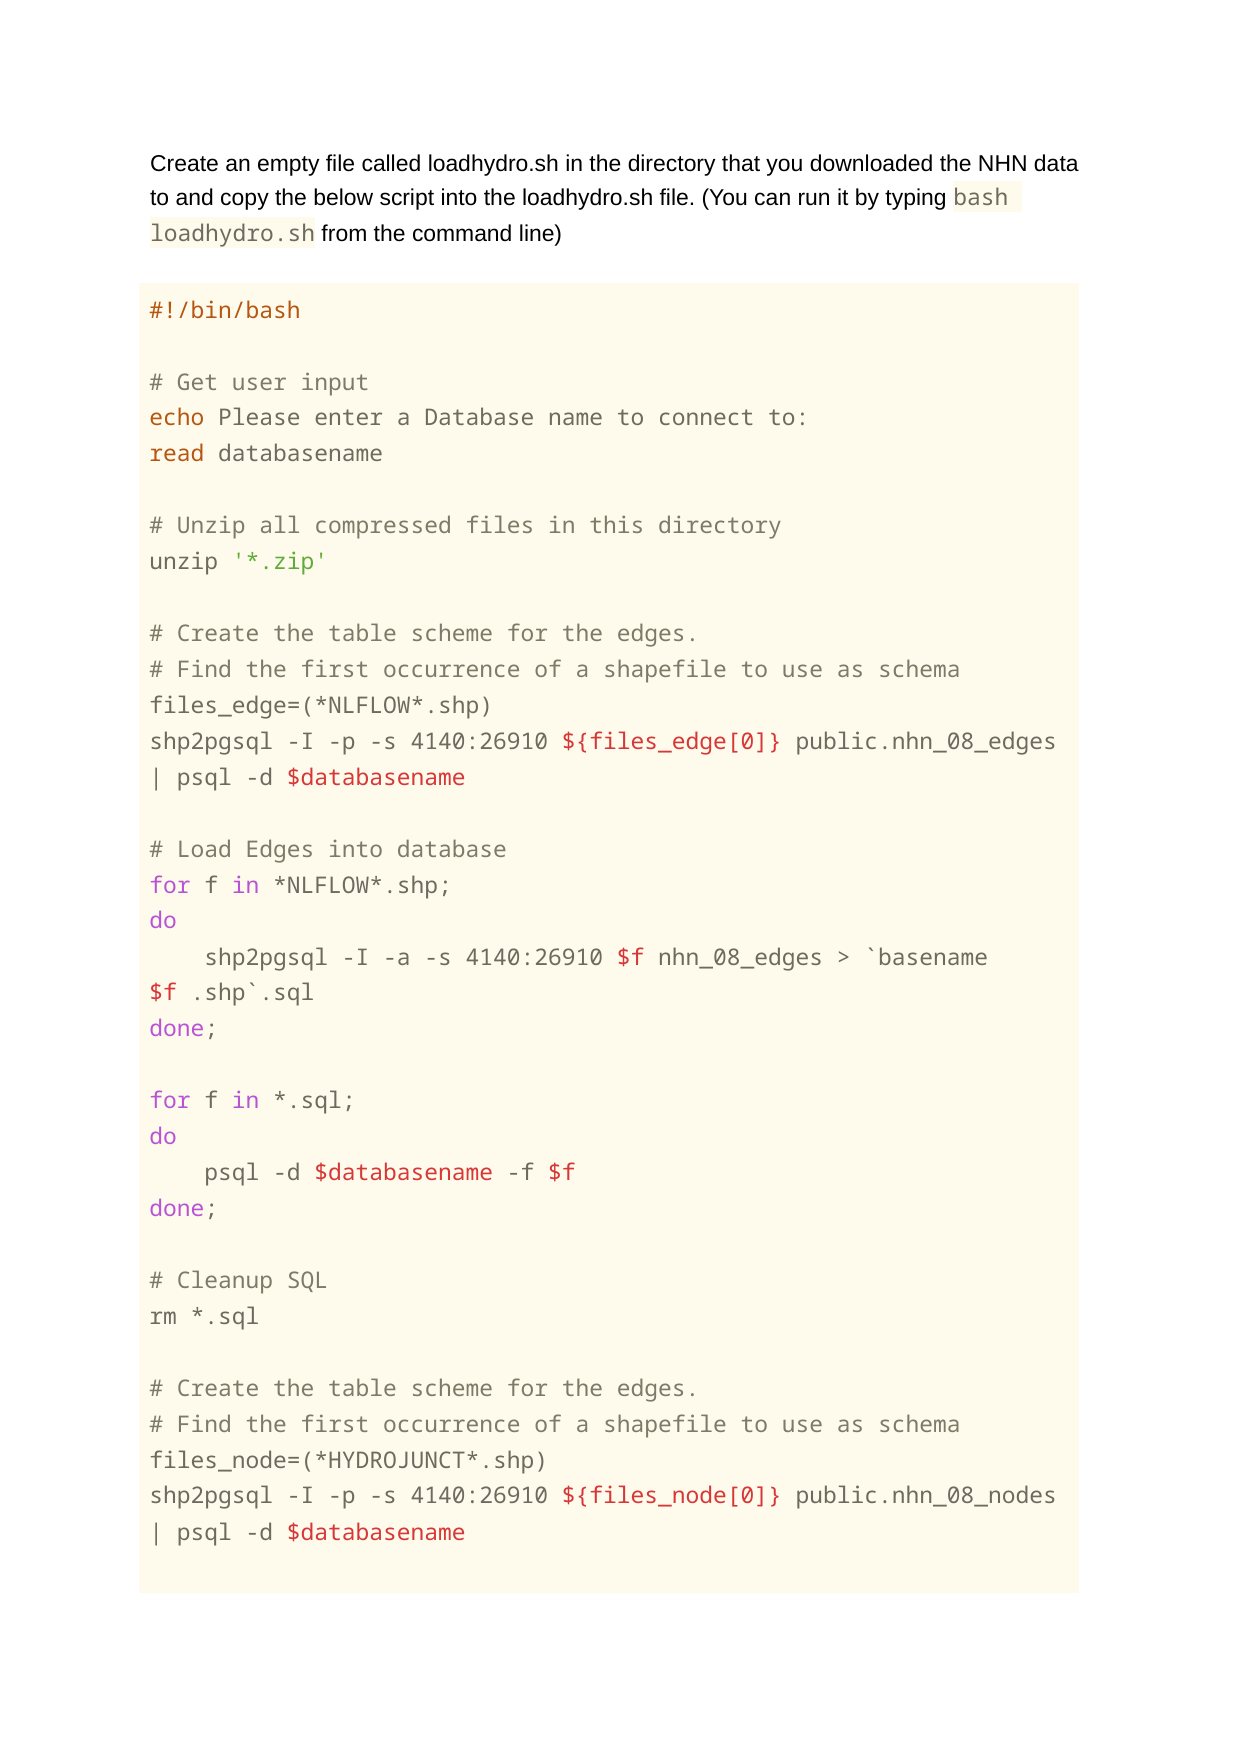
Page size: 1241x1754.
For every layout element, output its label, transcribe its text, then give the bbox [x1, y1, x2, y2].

table_header #!/bin/bash # Get user input echo Please enter a Database name to connect to: read databasename # Unzip all compressed files in this directory unzip '*.zip' # Create the table scheme for the edges. # Find the first occurrence of a shapefile to use as schema files_edge=(*NLFLOW*.shp) shp2pgsql -I -p -s 4140:26910 ${files_edge[0]} public.nhn_08_edges | psql -d $databasename # Load Edges into database for f in *NLFLOW*.shp; do shp2pgsql -I -a -s 4140:26910 $f nhn_08_edges > `basename $f .shp`.sql done; for f in *.sql; do psql -d $databasename -f $f done; # Cleanup SQL rm *.sql # Create the table scheme for the edges. # Find the first occurrence of a shapefile to use as schema files_node=(*HYDROJUNCT*.shp) shp2pgsql -I -p -s 4140:26910 ${files_node[0]} public.nhn_08_nodes | psql -d $databasename [139, 283, 1079, 1593]
text Create an empty file called loadhydro.sh in the directory that you downloaded the NHN data to and copy the below script into the loadhydro.sh file. (You can run it by typing bash loadhydro.sh from the command line) [150, 150, 1090, 248]
